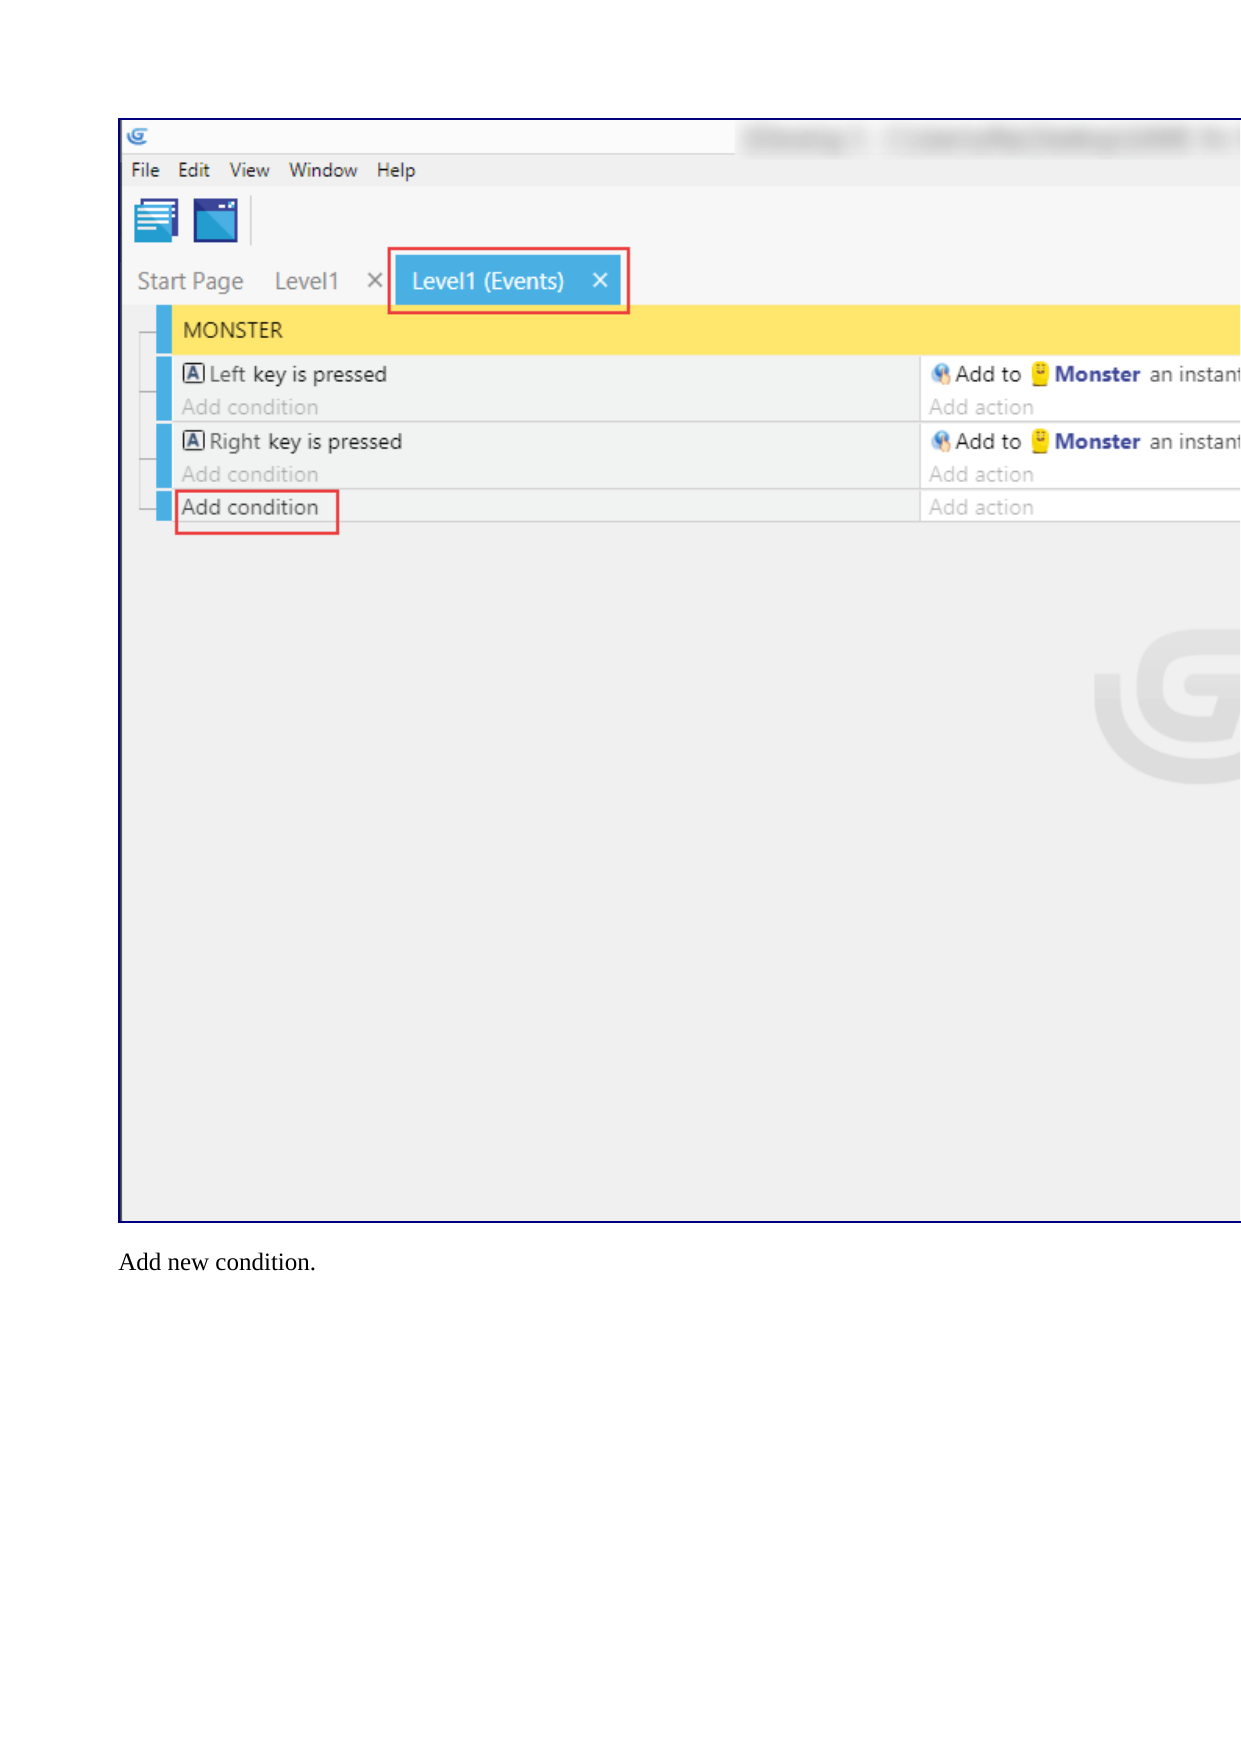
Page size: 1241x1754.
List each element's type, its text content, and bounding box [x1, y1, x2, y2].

picture [120, 120, 1241, 1221]
text Add new condition. [118, 1247, 1122, 1276]
